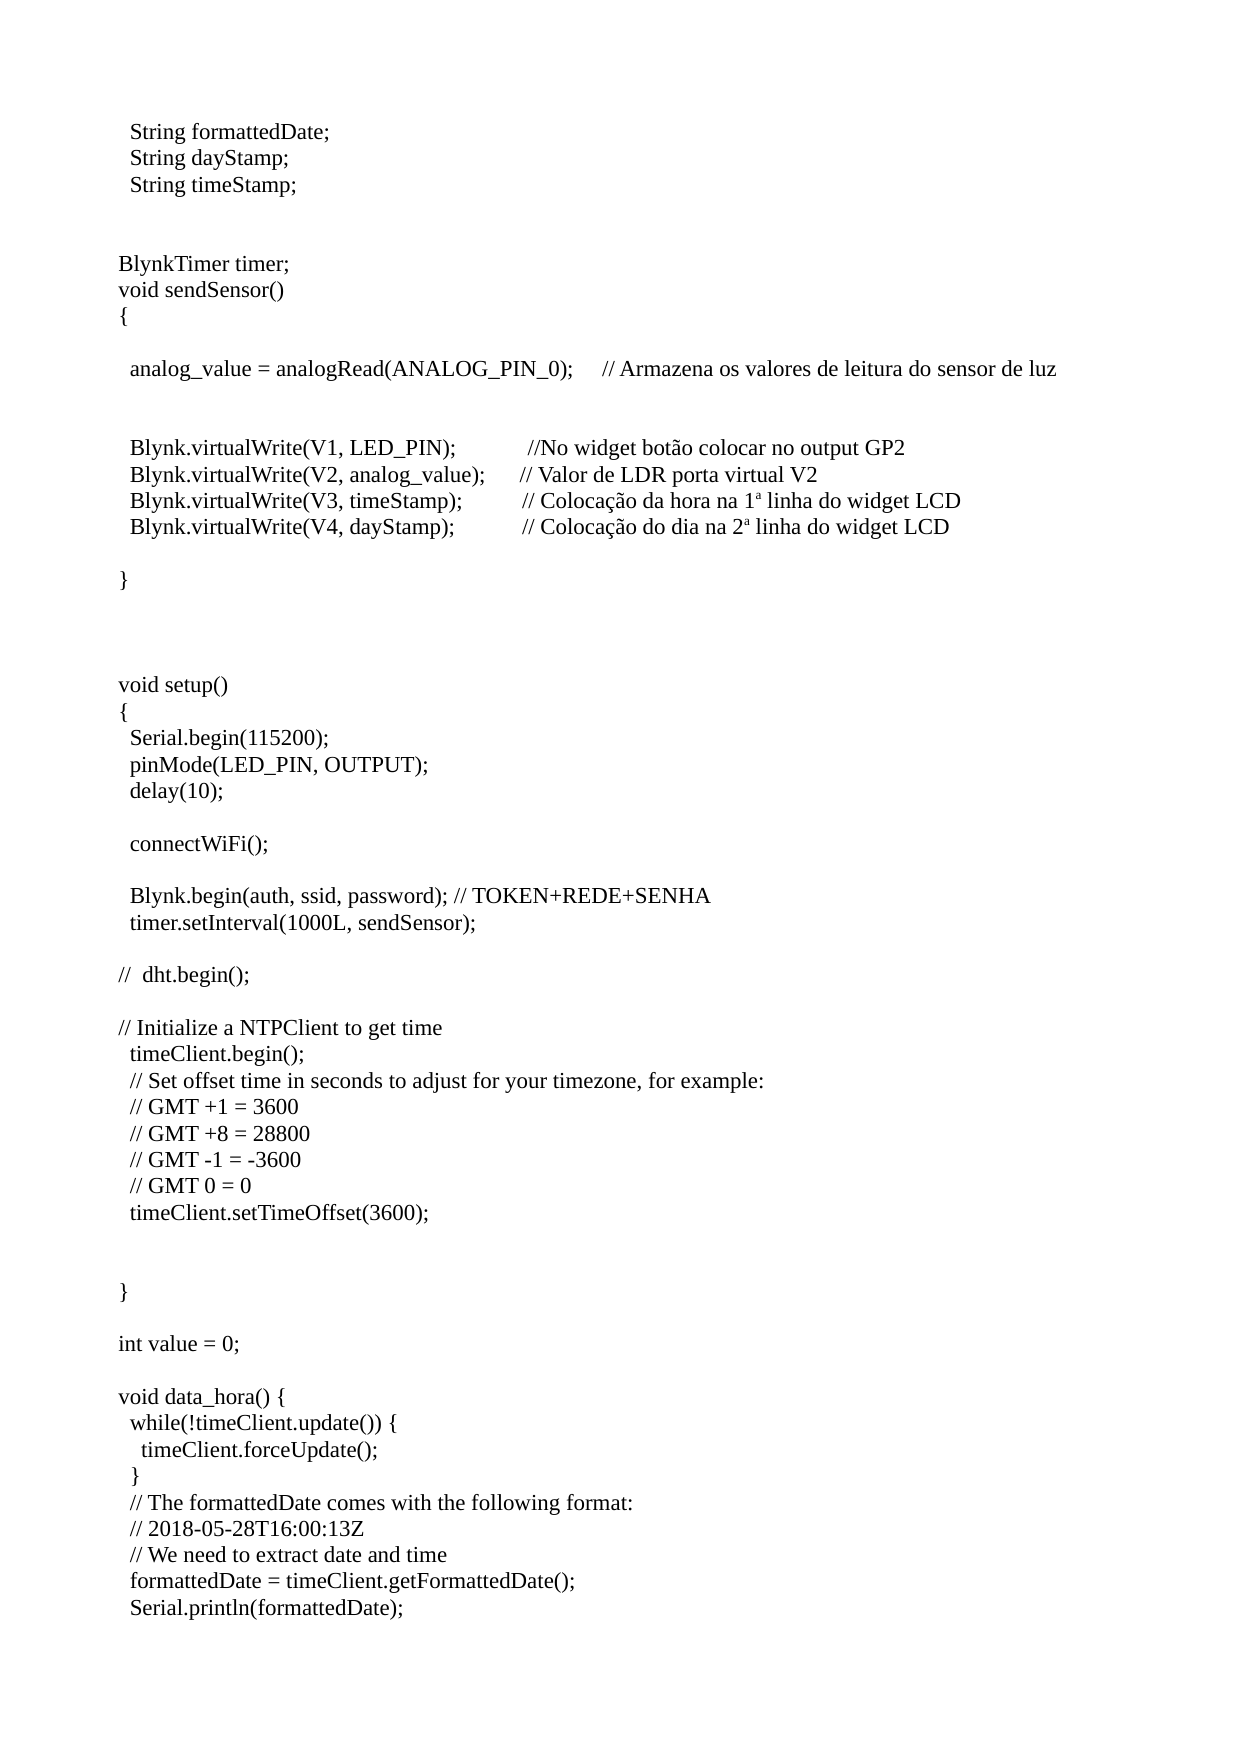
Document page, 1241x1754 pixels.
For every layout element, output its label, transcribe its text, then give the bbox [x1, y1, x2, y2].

text // We need to extract date and time [118, 1541, 1122, 1568]
text String dayStamp; [118, 144, 1122, 171]
text timer.setInterval(1000L, sendSensor); [118, 909, 1122, 935]
text analog_value = analogRead(ANALOG_PIN_0); // Armazena os valores de leitura do sensor de luz [118, 355, 1122, 382]
text delay(10); [118, 777, 1122, 803]
text connectWiFi(); [118, 830, 1122, 856]
text timeClient.begin(); [118, 1041, 1122, 1067]
text } [118, 566, 1122, 592]
text Blynk.virtualWrite(V3, timeStamp); // Colocação da hora na 1a linha do widget LCD [118, 487, 1122, 513]
text void data_hora() { [118, 1383, 1122, 1409]
text // dht.begin(); [118, 961, 1122, 988]
text { [118, 303, 1122, 329]
text Serial.begin(115200); [118, 724, 1122, 751]
text while(!timeClient.update()) { [118, 1409, 1122, 1436]
text // GMT +8 = 28800 [118, 1119, 1122, 1146]
text { [118, 698, 1122, 724]
text } [118, 1278, 1122, 1304]
text String timeStamp; [118, 171, 1122, 197]
text Blynk.virtualWrite(V4, dayStamp); // Colocação do dia na 2a linha do widget LCD [118, 513, 1122, 540]
text String formattedDate; [118, 118, 1122, 144]
text // GMT +1 = 3600 [118, 1093, 1122, 1119]
text Blynk.virtualWrite(V2, analog_value); // Valor de LDR porta virtual V2 [118, 461, 1122, 487]
text BlynkTimer timer; [118, 250, 1122, 276]
text // GMT 0 = 0 [118, 1172, 1122, 1199]
text Blynk.virtualWrite(V1, LED_PIN); //No widget botão colocar no output GP2 [118, 434, 1122, 461]
text timeClient.setTimeOffset(3600); [118, 1199, 1122, 1225]
text // Initialize a NTPClient to get time [118, 1014, 1122, 1041]
text Blynk.begin(auth, ssid, password); // TOKEN+REDE+SENHA [118, 882, 1122, 909]
text // The formattedDate comes with the following format: [118, 1488, 1122, 1515]
text } [118, 1462, 1122, 1488]
text int value = 0; [118, 1330, 1122, 1357]
text // Set offset time in seconds to adjust for your timezone, for example: [118, 1067, 1122, 1093]
text void sendSensor() [118, 276, 1122, 303]
text // 2018-05-28T16:00:13Z [118, 1515, 1122, 1541]
text timeClient.forceUpdate(); [118, 1436, 1122, 1462]
text void setup() [118, 672, 1122, 698]
text pinMode(LED_PIN, OUTPUT); [118, 751, 1122, 777]
text formattedDate = timeClient.getFormattedDate(); [118, 1568, 1122, 1594]
text Serial.println(formattedDate); [118, 1594, 1122, 1620]
text // GMT -1 = -3600 [118, 1146, 1122, 1172]
